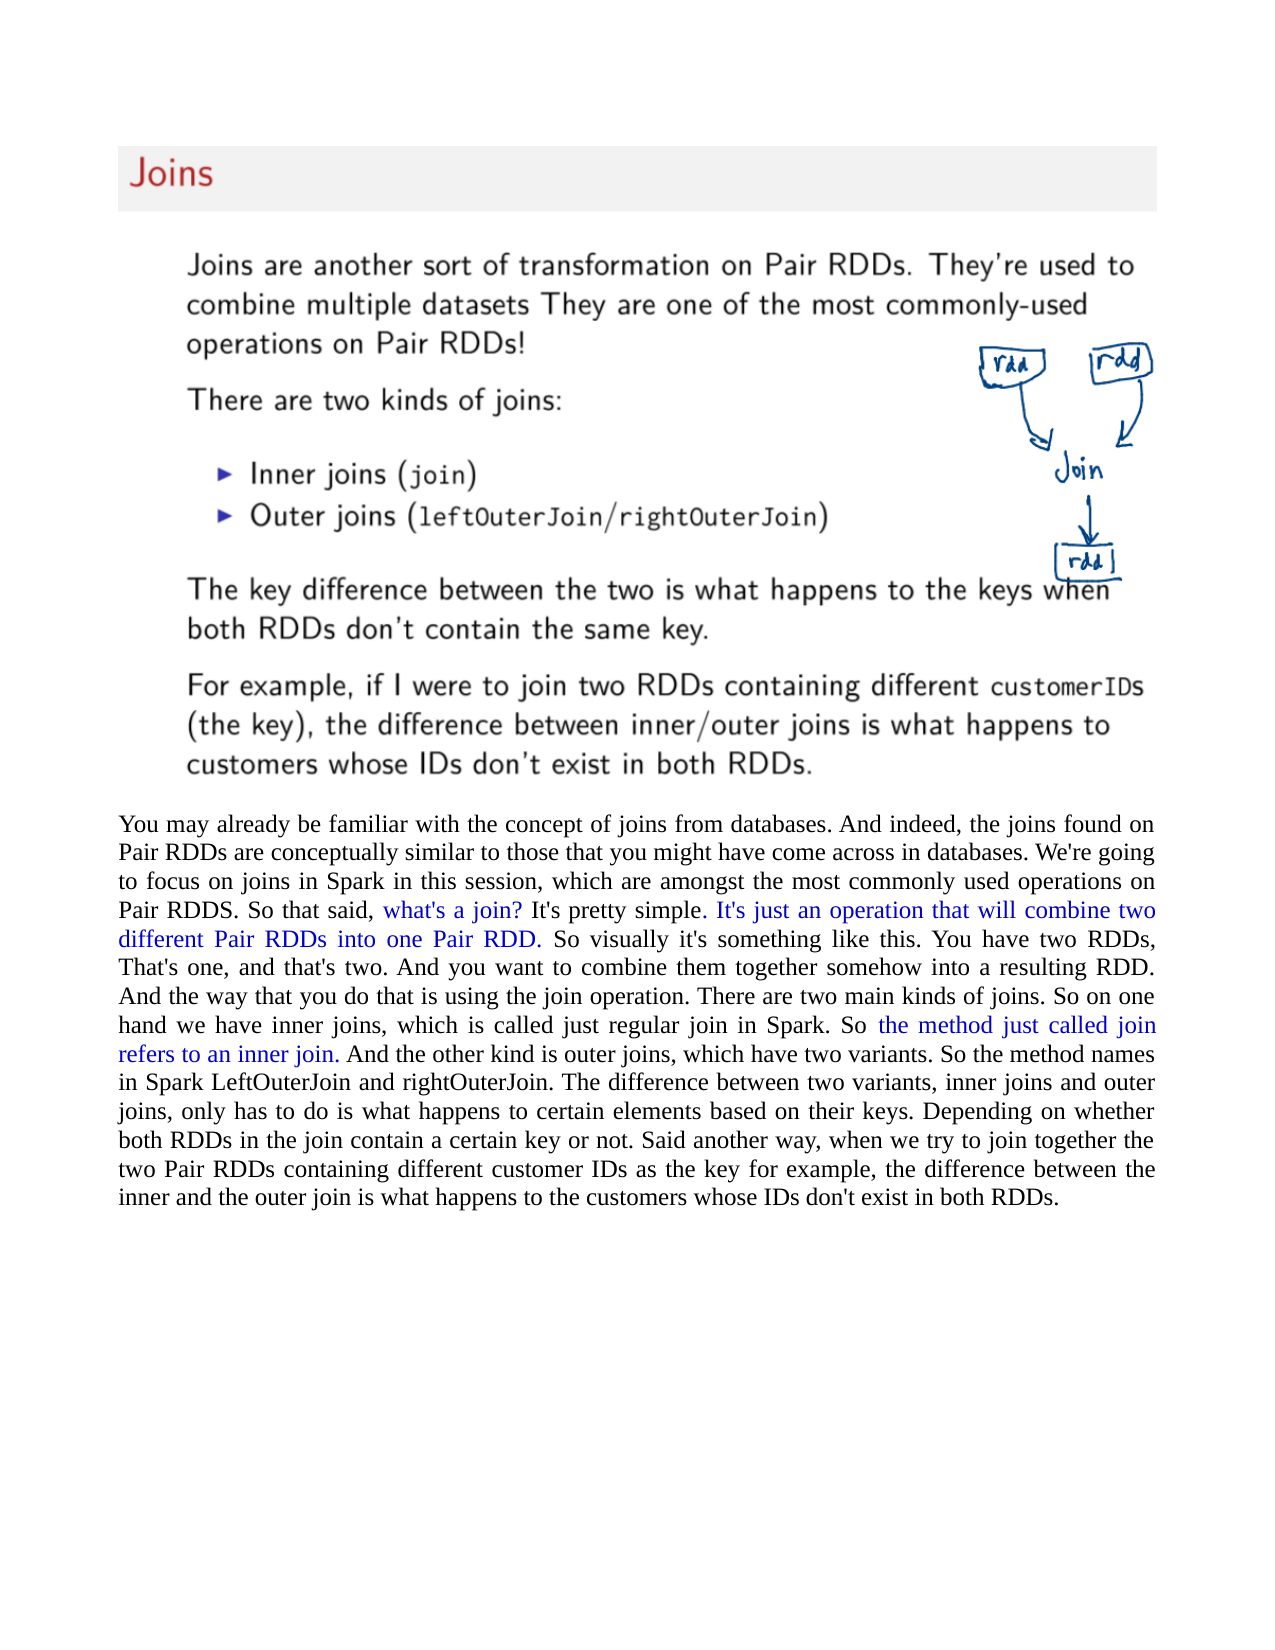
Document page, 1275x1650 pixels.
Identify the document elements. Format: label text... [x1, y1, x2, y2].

text You may already be familiar with the concept of joins from databases. And indeed, the joins found on Pair RDDs are conceptually similar to those that you might have come across in databases. We're going to focus on joins in Spark in this session, which are amongst the most commonly used operations on Pair RDDS. So that said, what's a join? It's pretty simple. It's just an operation that will combine two different Pair RDDs into one Pair RDD. So visually it's something like this. You have two RDDs, That's one, and that's two. And you want to combine them together somehow into a resulting RDD. And the way that you do that is using the join operation. There are two main kinds of joins. So on one hand we have inner joins, which is called just regular join in Spark. So the method just called join refers to an inner join. And the other kind is outer joins, which have two variants. So the method names in Spark LeftOuterJoin and rightOuterJoin. The difference between two variants, inner joins and outer joins, only has to do is what happens to certain elements based on their keys. Depending on whether both RDDs in the join contain a certain key or not. Said another way, when we try to join together the two Pair RDDs containing different customer IDs as the key for example, the difference between the inner and the outer join is what happens to the customers whose IDs don't exist in both RDDs. [118, 809, 1157, 1211]
picture [118, 146, 1157, 780]
